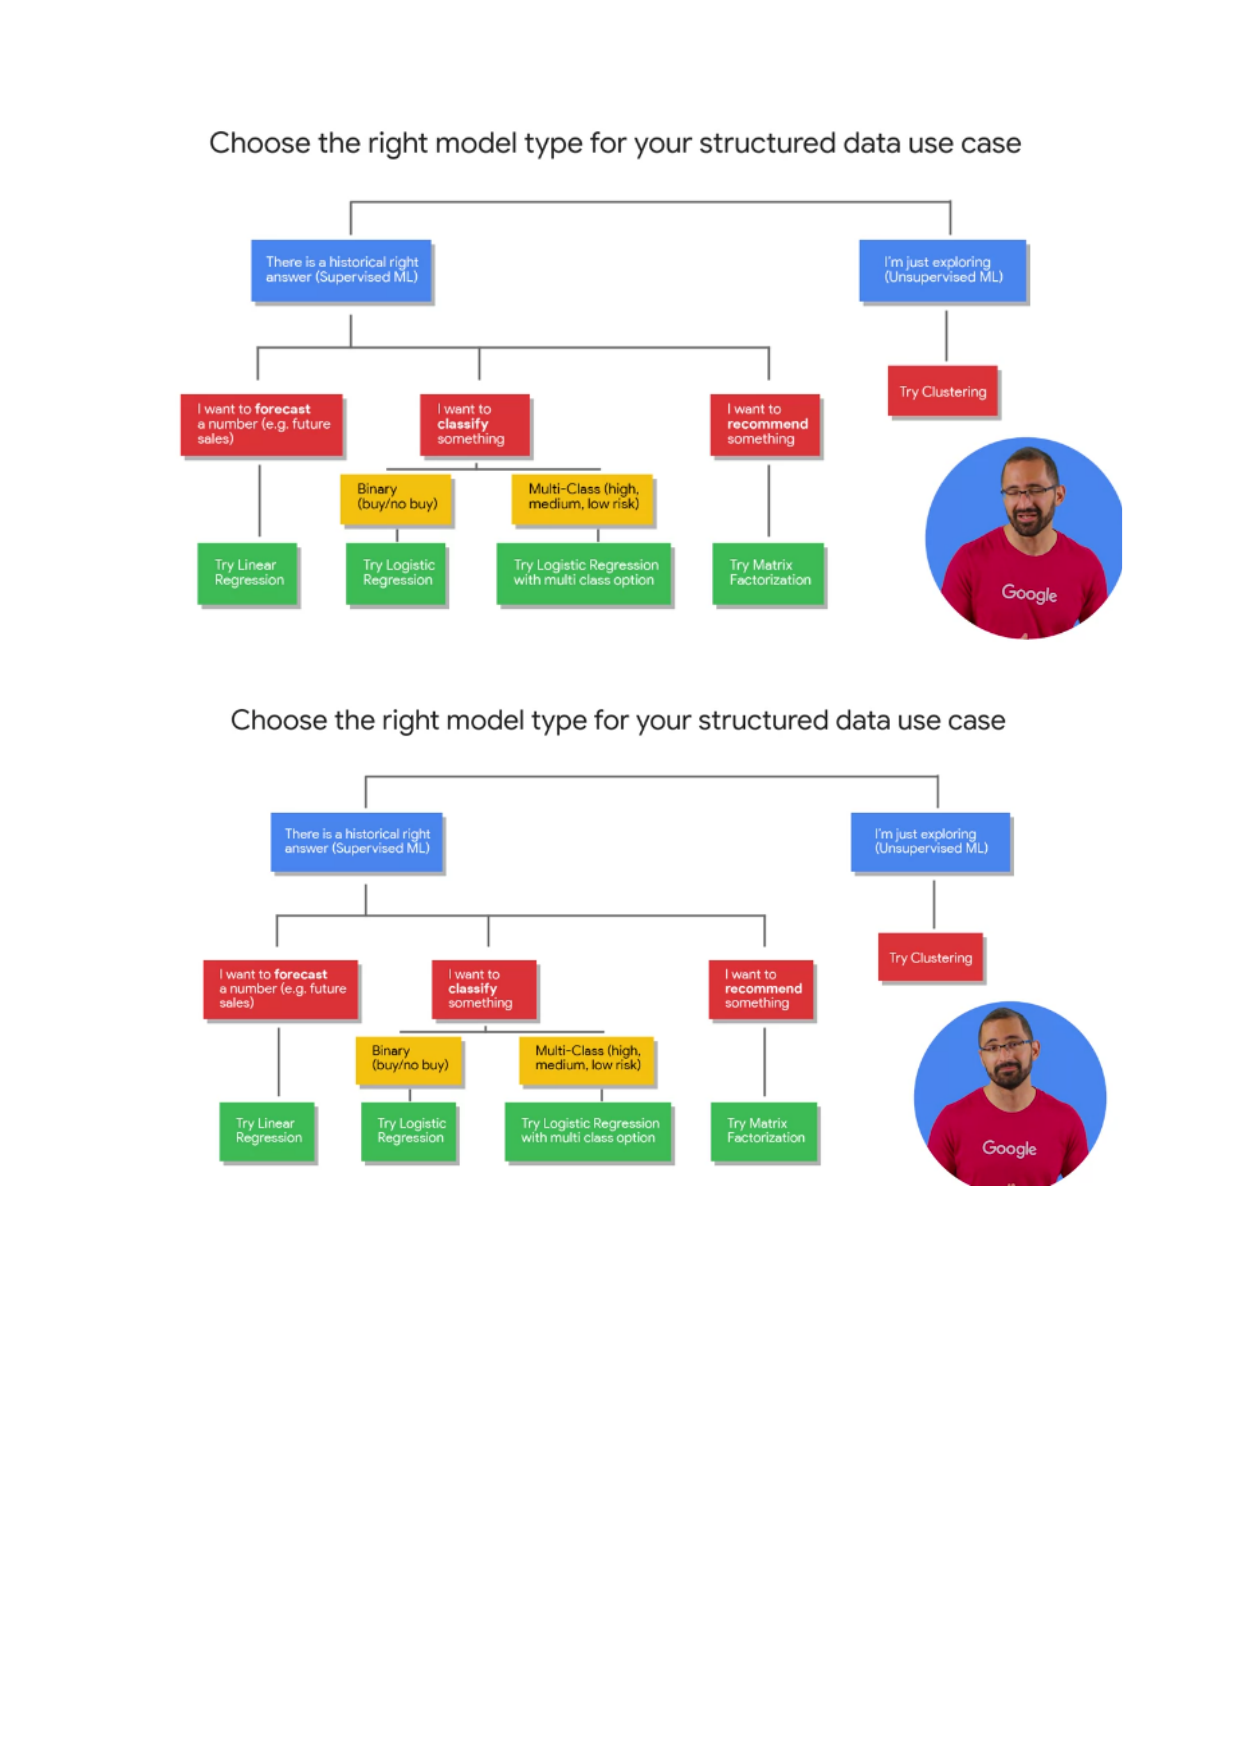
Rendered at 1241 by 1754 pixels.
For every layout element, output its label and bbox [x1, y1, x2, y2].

picture [118, 672, 1123, 1186]
picture [118, 118, 1123, 644]
